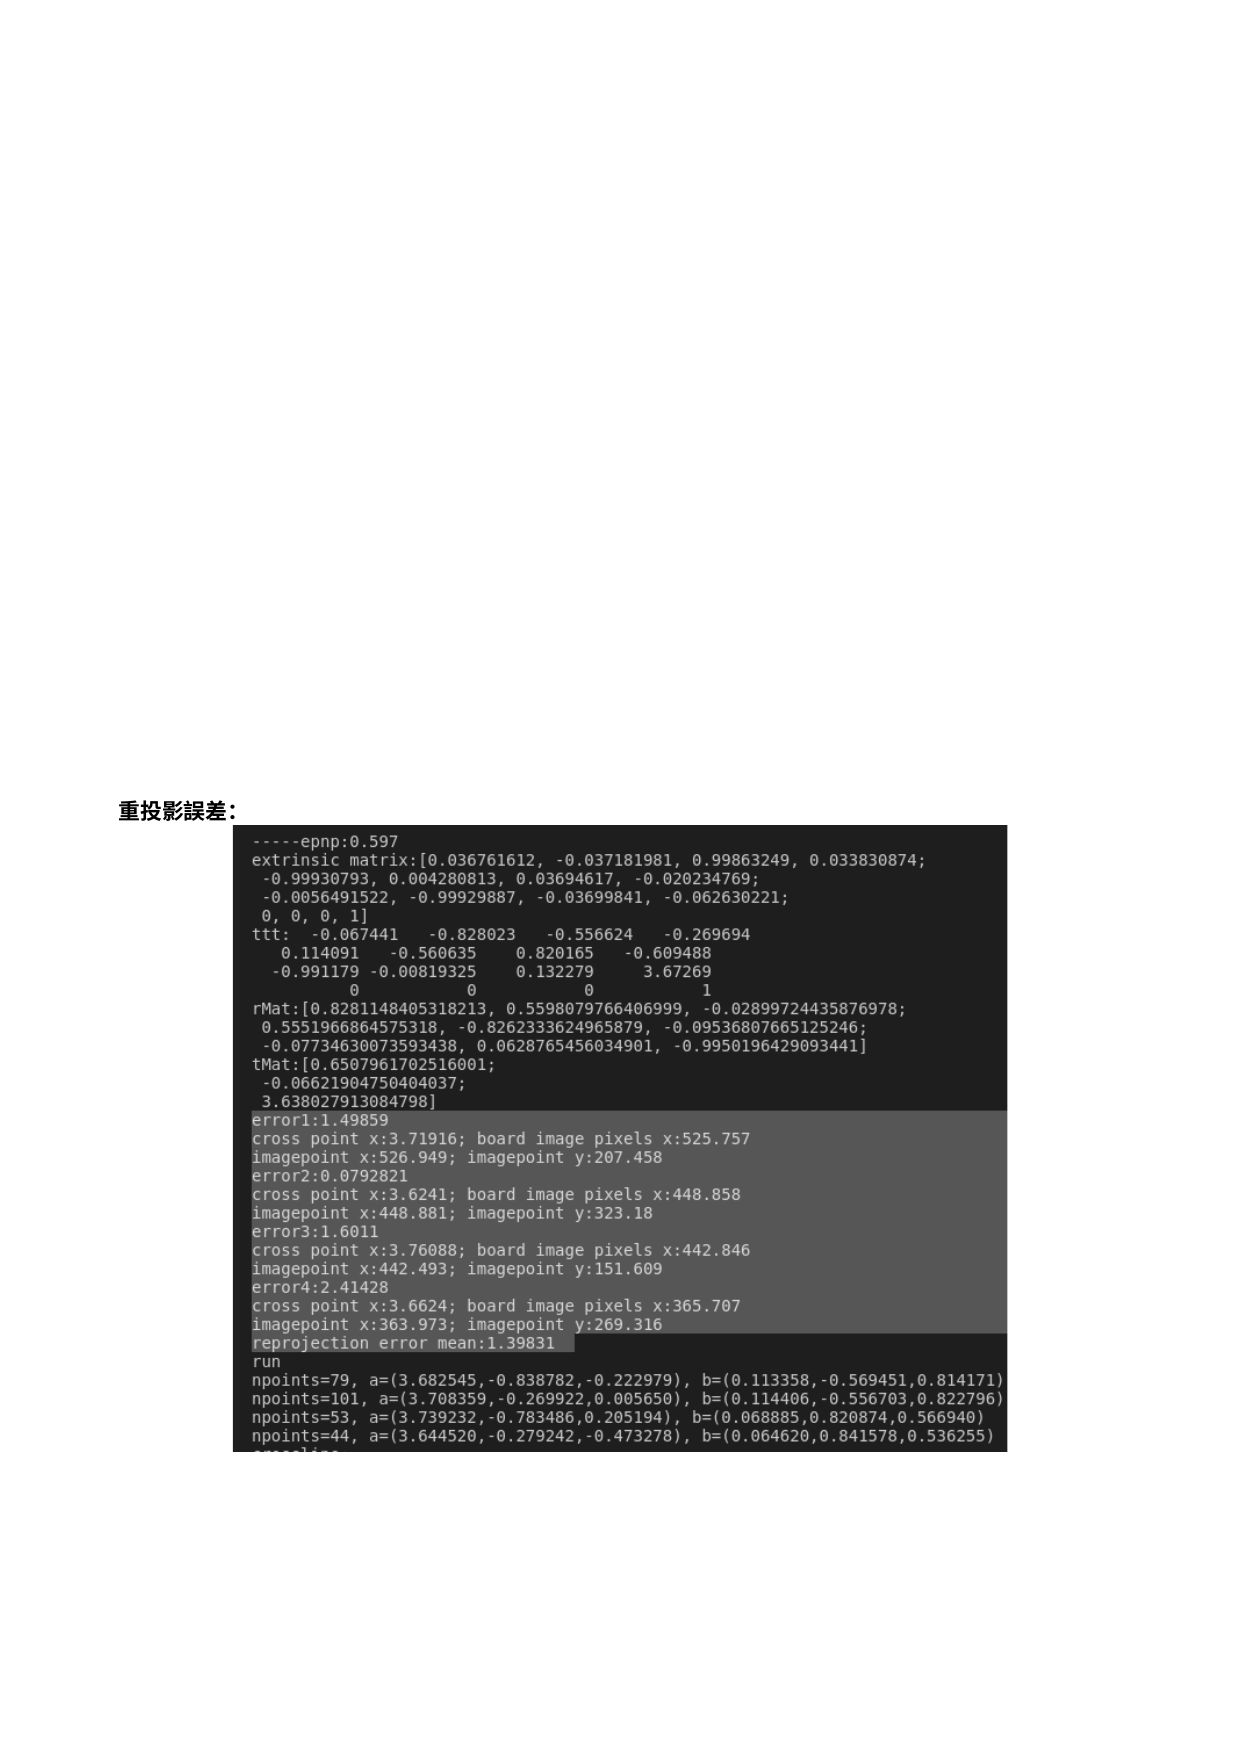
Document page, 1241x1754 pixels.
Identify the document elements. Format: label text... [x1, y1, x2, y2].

text 重投影誤差： [118, 799, 1122, 825]
picture [232, 825, 1008, 1452]
